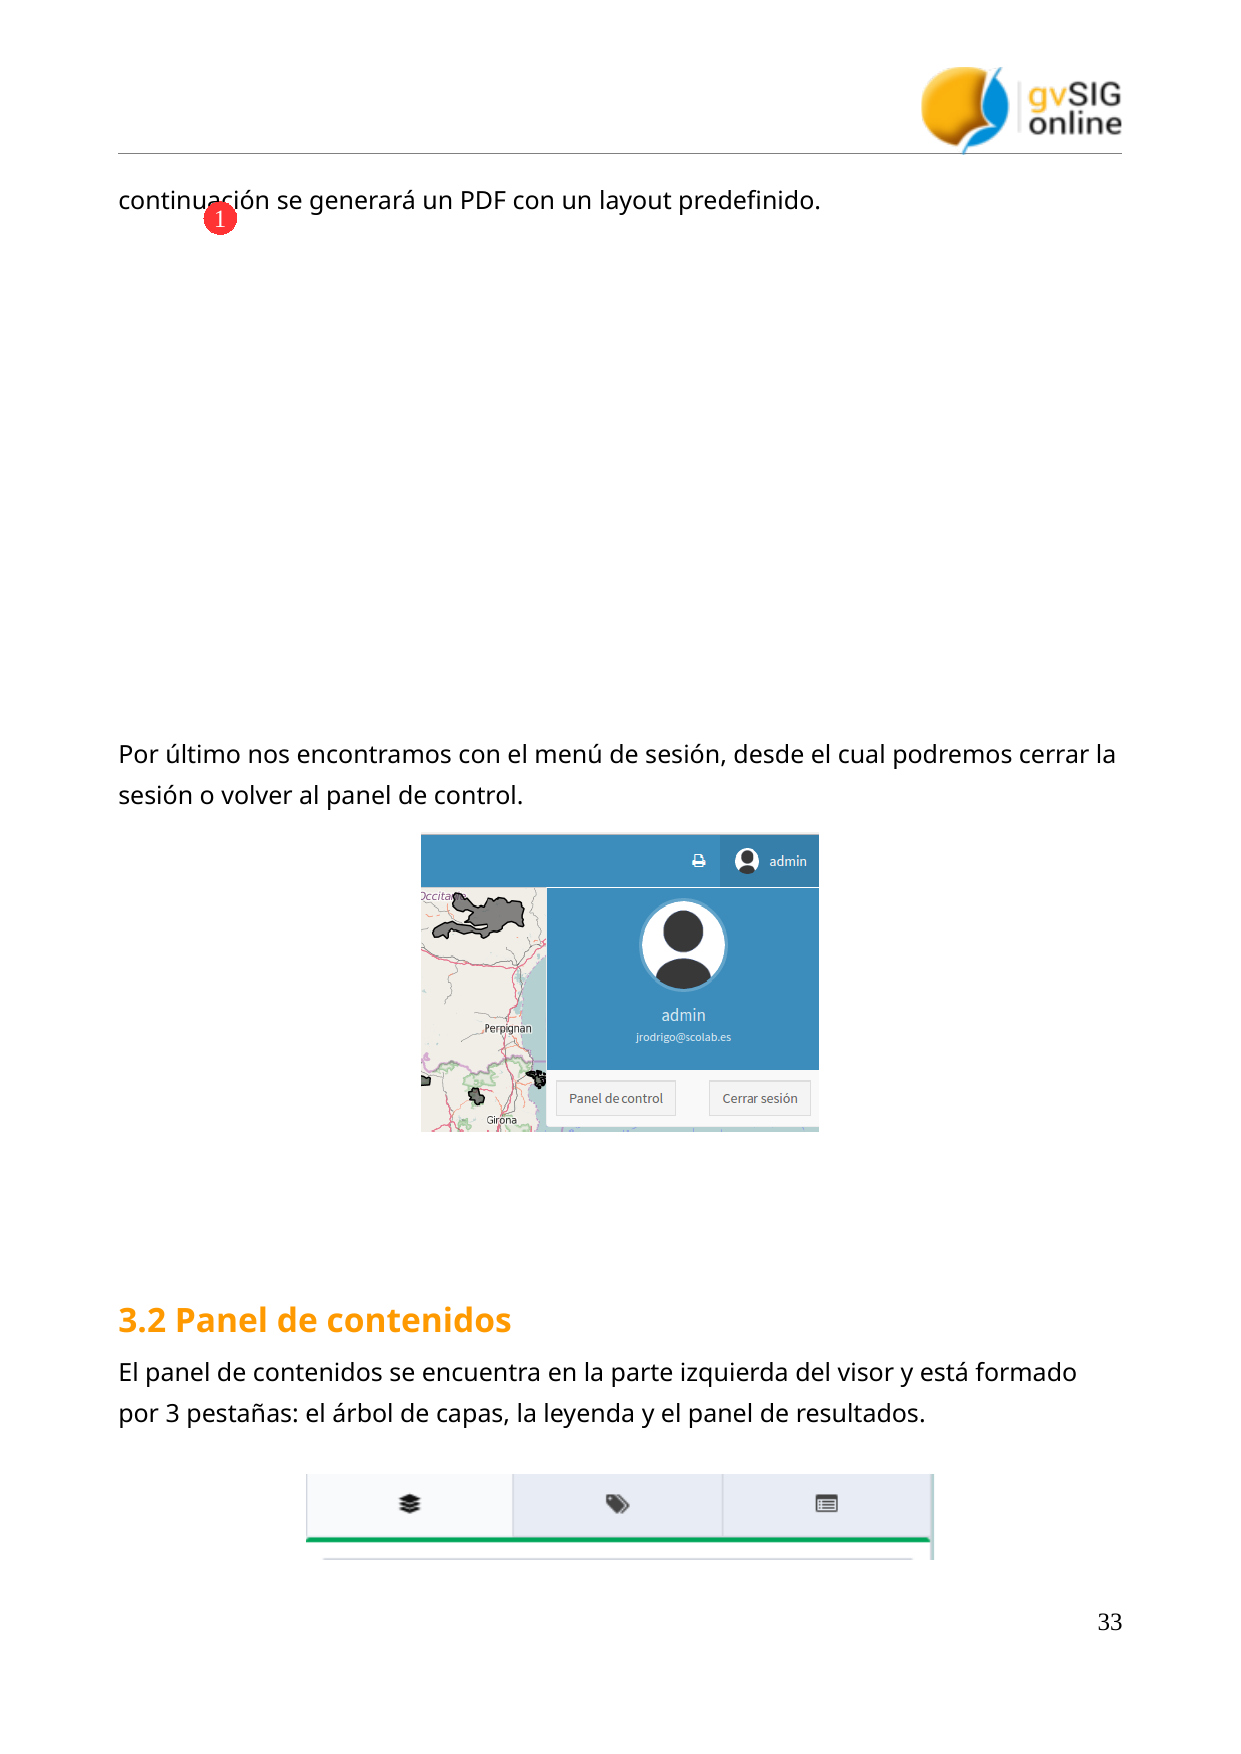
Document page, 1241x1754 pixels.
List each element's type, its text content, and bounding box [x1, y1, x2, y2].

text Por último nos encontramos con el menú de sesión, desde el cual podremos cerrar la sesión o volver al panel de control. [118, 736, 1122, 811]
picture [421, 832, 819, 1132]
subtitle 3.2 Panel de contenidos [118, 1297, 1122, 1343]
text El panel de contenidos se encuentra en la parte izquierda del visor y está formado por 3 pestañas: el árbol de capas, la leyenda y el panel de resultados. [118, 1355, 1122, 1430]
picture [306, 1474, 935, 1560]
text continuación se generará un PDF con un layout predefinido. [118, 182, 1122, 216]
picture [921, 67, 1122, 155]
